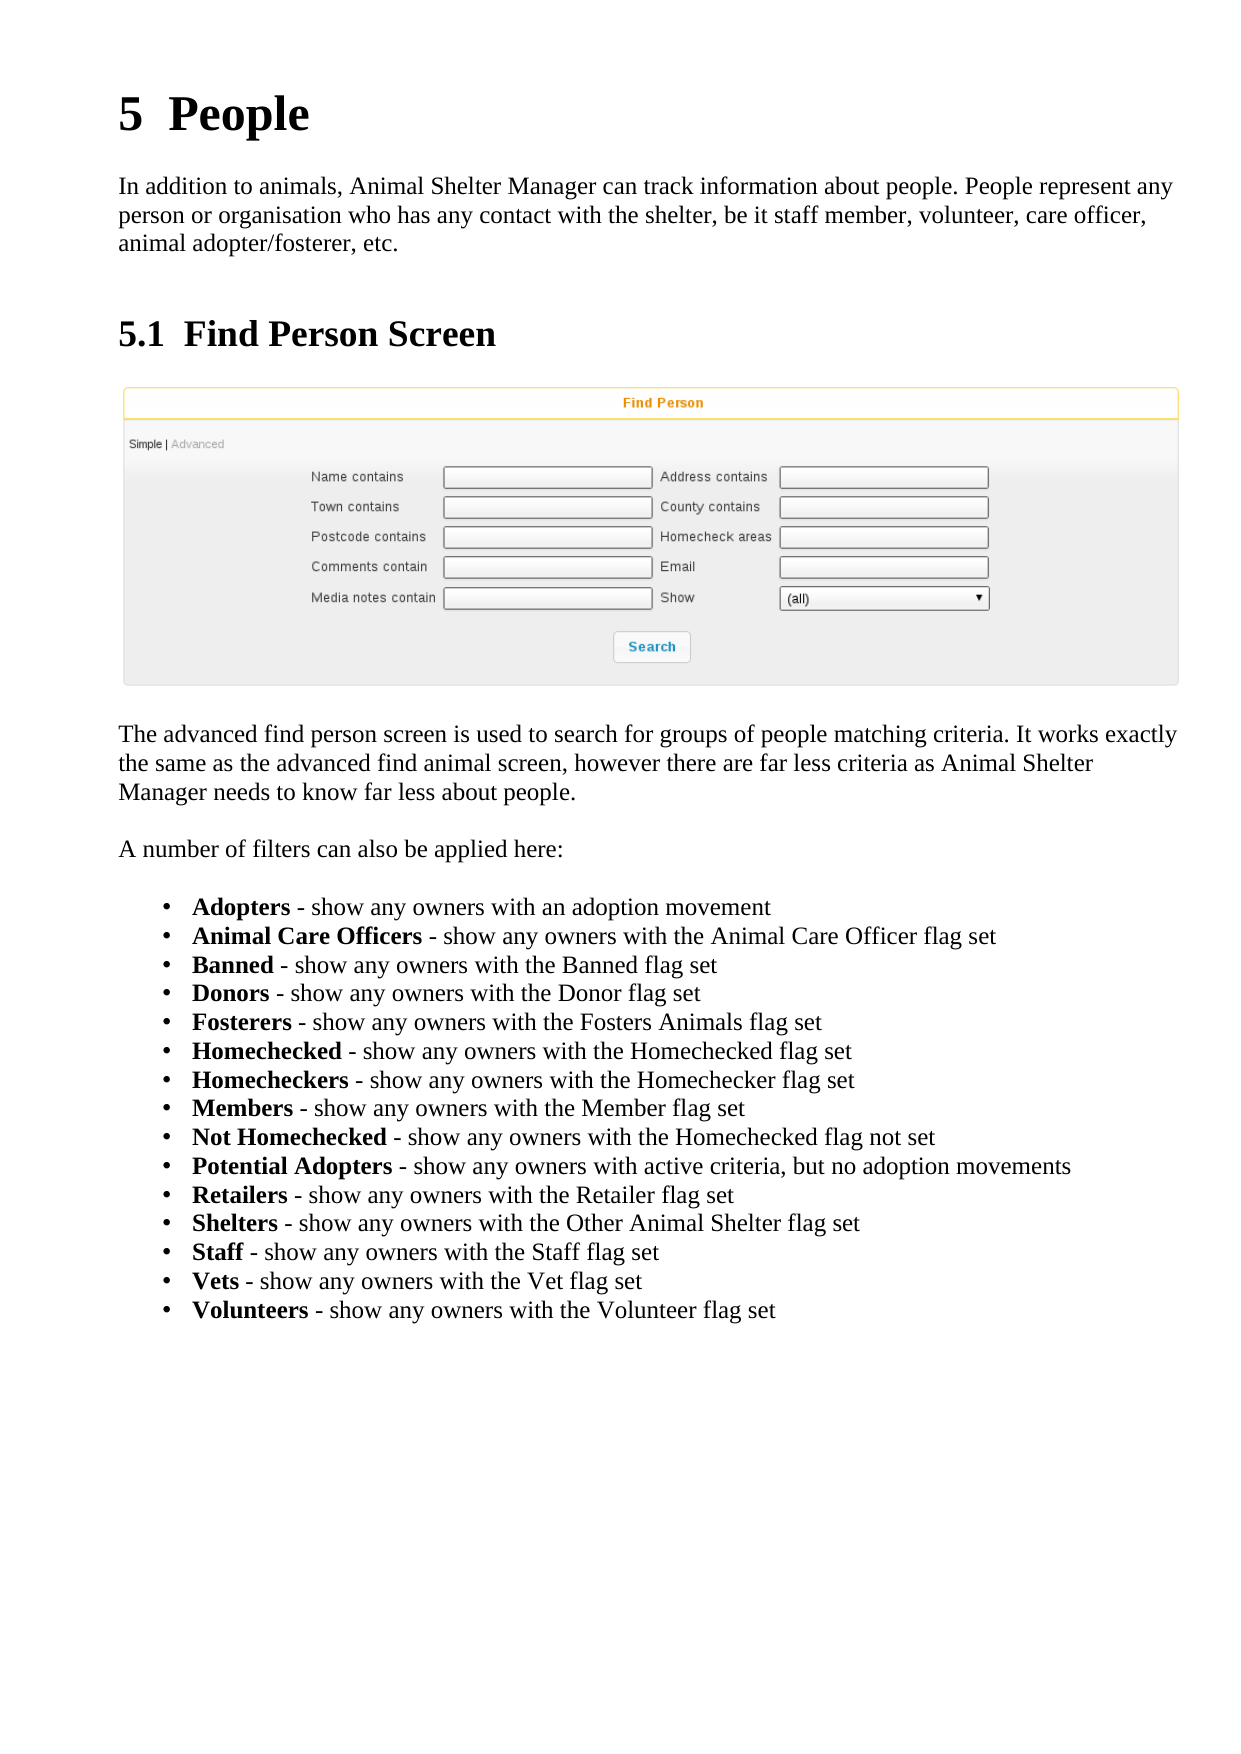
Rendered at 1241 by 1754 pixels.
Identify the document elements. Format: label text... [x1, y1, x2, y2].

list Members - show any owners with the Member flag set [162, 1093, 1181, 1122]
text A number of filters can also be applied here: [118, 834, 1181, 863]
subtitle People [118, 84, 1181, 142]
list Vets - show any owners with the Vet flag set [162, 1266, 1181, 1295]
list Shelters - show any owners with the Other Animal Shelter flag set [162, 1208, 1181, 1237]
list Not Homechecked - show any owners with the Homechecked flag not set [162, 1122, 1181, 1151]
list Donors - show any owners with the Donor flag set [162, 978, 1181, 1007]
list Fosterers - show any owners with the Fosters Animals flag set [162, 1007, 1181, 1036]
list Staff - show any owners with the Staff flag set [162, 1237, 1181, 1266]
subtitle Find Person Screen [118, 312, 1181, 355]
list Animal Care Officers - show any owners with the Animal Care Officer flag set [162, 921, 1181, 950]
list Volunteers - show any owners with the Volunteer flag set [162, 1295, 1181, 1323]
list Homecheckers - show any owners with the Homechecker flag set [162, 1065, 1181, 1093]
list Potential Adopters - show any owners with active criteria, but no adoption movements [162, 1151, 1181, 1180]
text In addition to animals, Animal Shelter Manager can track information about people. People represent any person or organisation who has any contact with the shelter, be it staff member, volunteer, care officer, animal adopter/fosterer, etc. [118, 171, 1181, 257]
text The advanced find person screen is used to search for groups of people matching criteria. It works exactly the same as the advanced find animal screen, however there are far less criteria as Animal Shelter Manager needs to know far less about people. [118, 719, 1181, 805]
list Retailers - show any owners with the Retailer flag set [162, 1180, 1181, 1208]
list Homechecked - show any owners with the Homechecked flag set [162, 1036, 1181, 1065]
list Banned - show any owners with the Banned flag set [162, 950, 1181, 978]
list Adopters - show any owners with an adoption movement [162, 892, 1181, 921]
picture [118, 384, 1182, 691]
